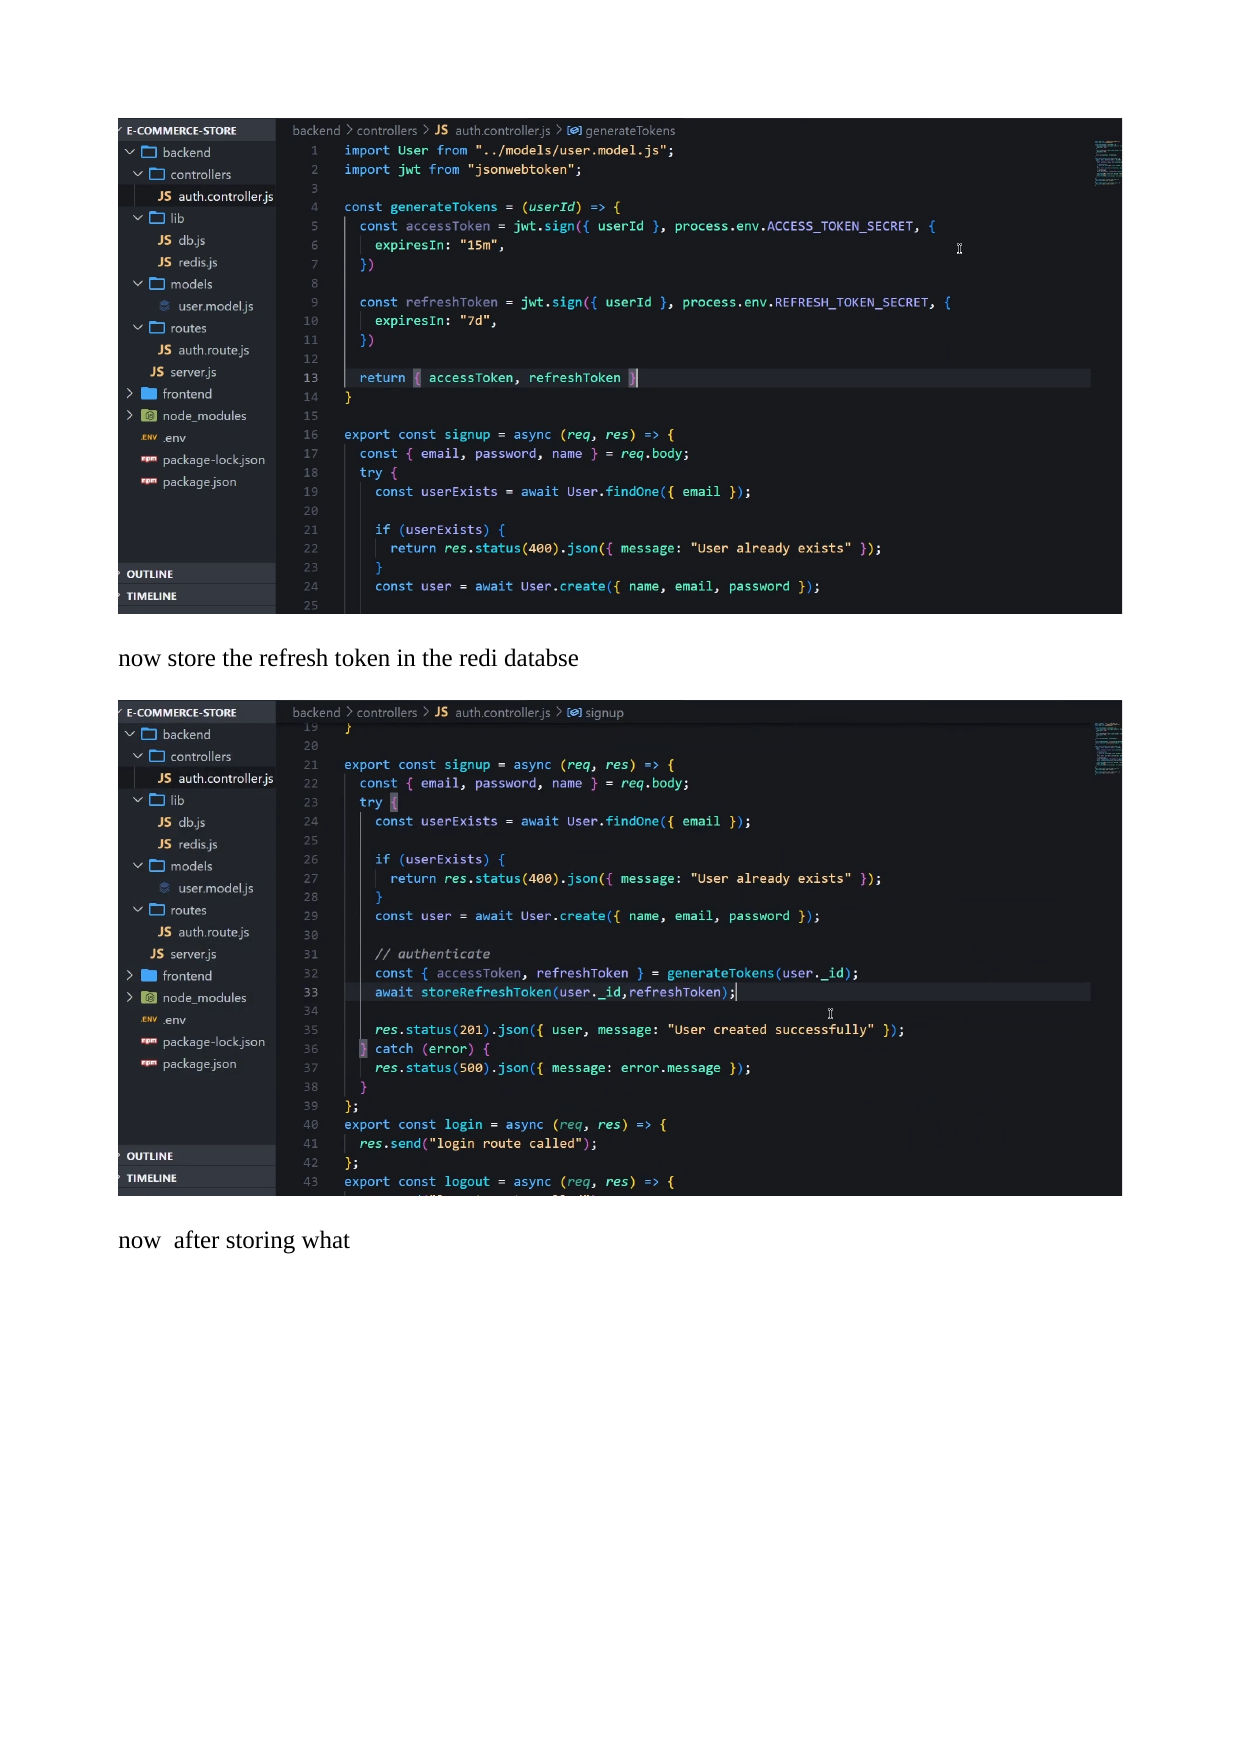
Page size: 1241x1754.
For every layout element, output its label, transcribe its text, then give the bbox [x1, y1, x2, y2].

text now after storing what [118, 1225, 1122, 1253]
text now store the refresh token in the redi databse [118, 643, 1122, 671]
picture [118, 118, 1123, 614]
picture [118, 700, 1123, 1196]
